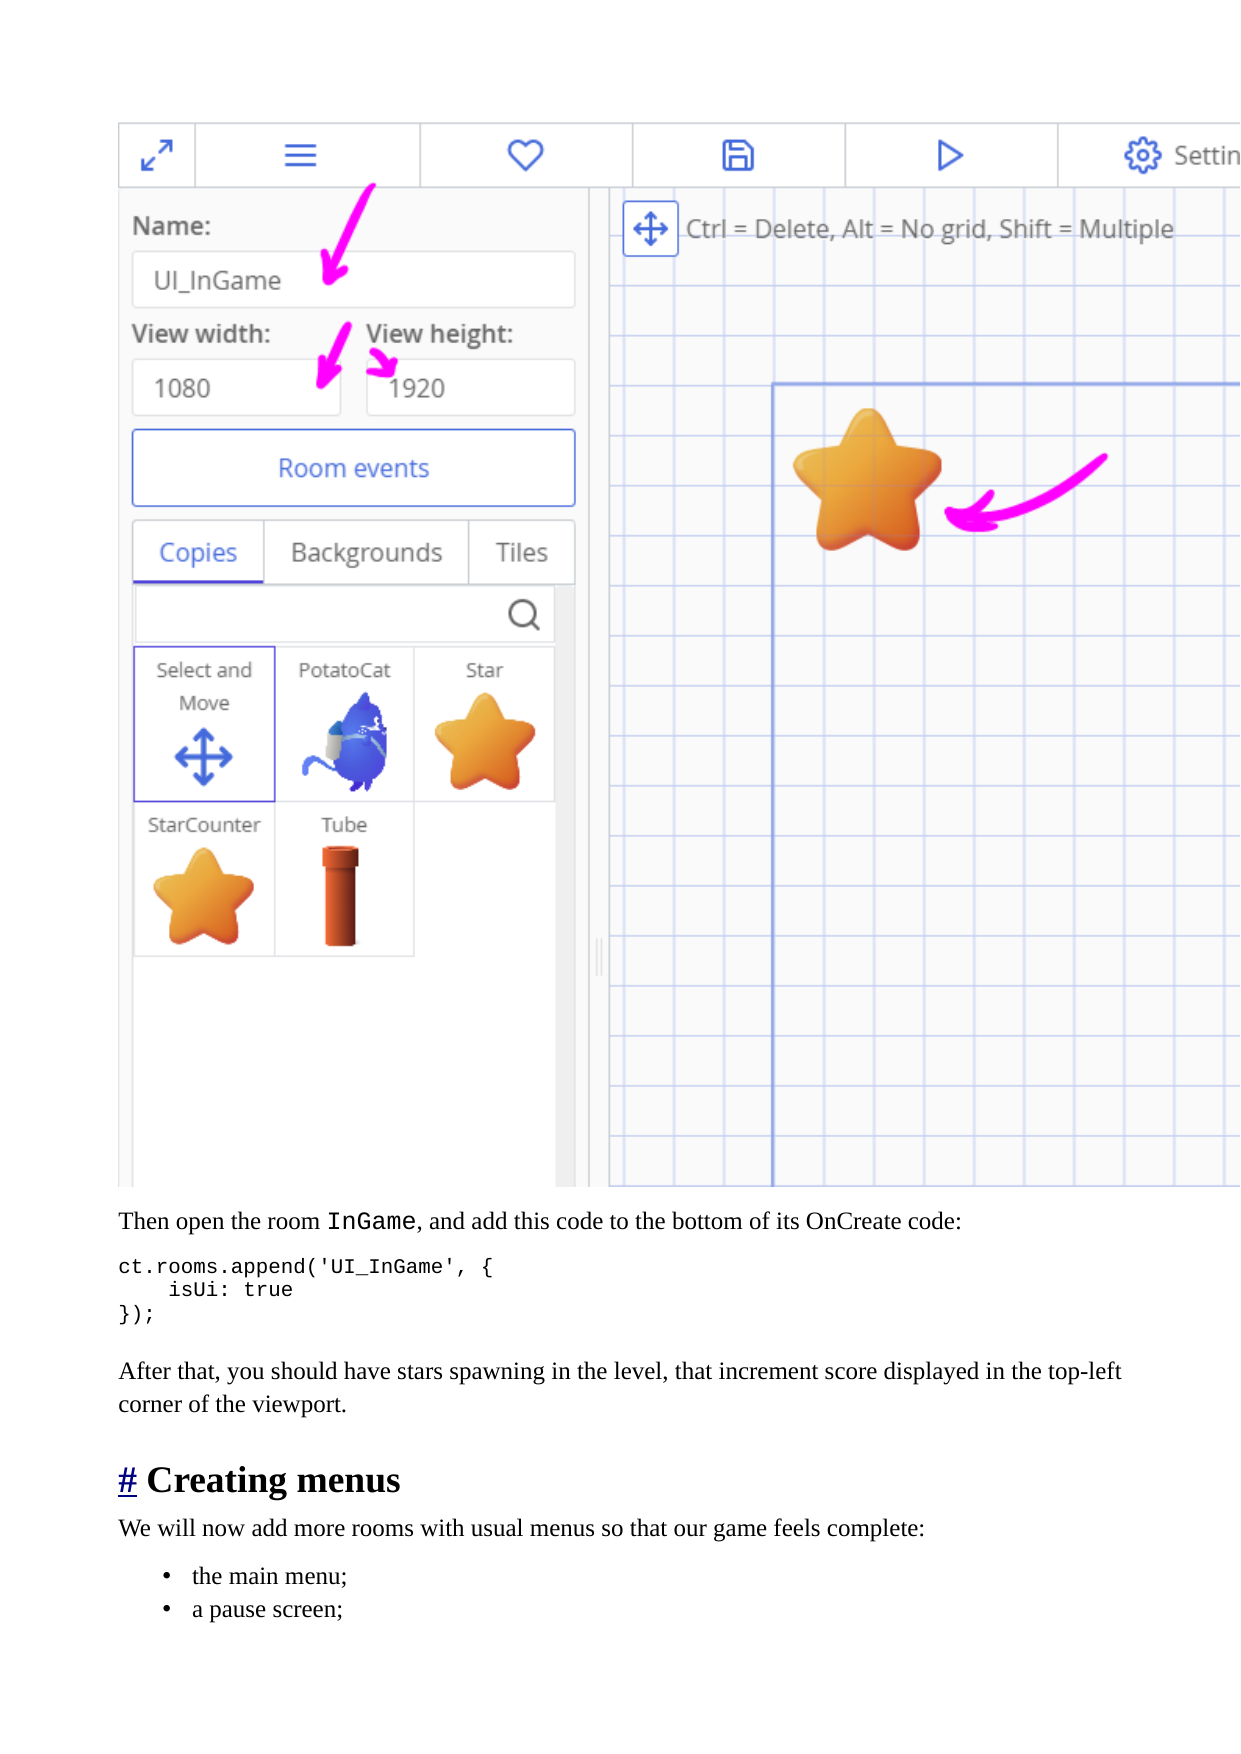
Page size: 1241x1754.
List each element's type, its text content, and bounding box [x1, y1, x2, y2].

text After that, you should have stars spawning in the level, that increment score displayed in the top-left corner of the viewport. [118, 1356, 1122, 1418]
text Then open the room InGame, and add this code to the bottom of its OnCreate code: [118, 1206, 1122, 1237]
text We will now add more rooms with usual menus so that our game feels complete: [118, 1513, 1122, 1542]
list a pause screen; [162, 1594, 1122, 1623]
list the main menu; [162, 1561, 1122, 1590]
picture [118, 118, 1241, 1187]
text }); [118, 1303, 1122, 1327]
subtitle # Creating menus [118, 1458, 1122, 1501]
text ct.rooms.append('UI_InGame', { [118, 1256, 1122, 1279]
text isUi: true [118, 1279, 1122, 1303]
